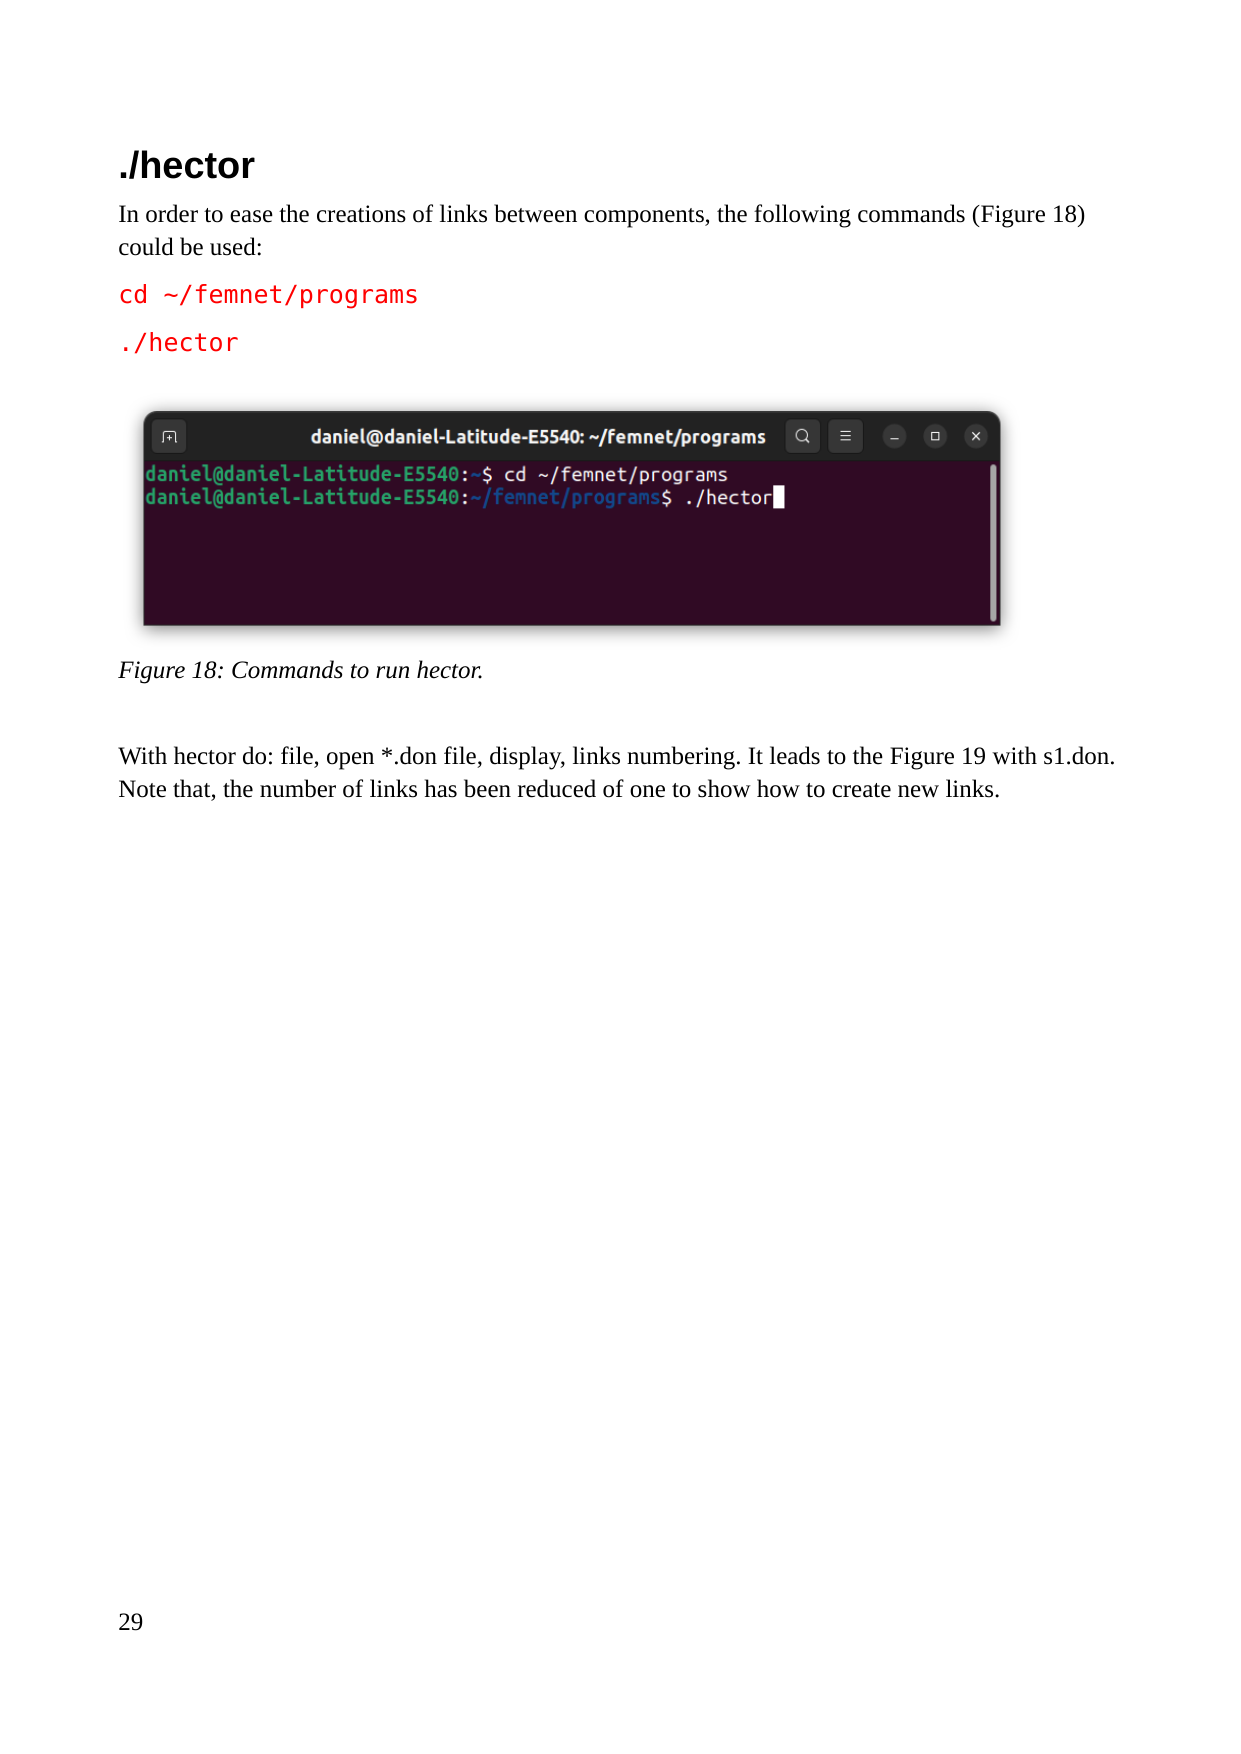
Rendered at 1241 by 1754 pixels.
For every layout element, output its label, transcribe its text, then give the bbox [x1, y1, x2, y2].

text ./hector [118, 328, 1122, 357]
text With hector do: file, open *.don file, display, links numbering. It leads to the Figure 19 with s1.don. Note that, the number of links has been reduced of one to show how to create new links. [118, 741, 1122, 803]
subtitle ./hector [118, 143, 1122, 187]
text In order to ease the creations of links between components, the following commands (Figure 18) could be used: [118, 199, 1122, 261]
text cd ~/femnet/programs [118, 280, 1122, 309]
text Figure 18: Commands to run hector. [118, 655, 1026, 683]
picture [118, 388, 1026, 655]
